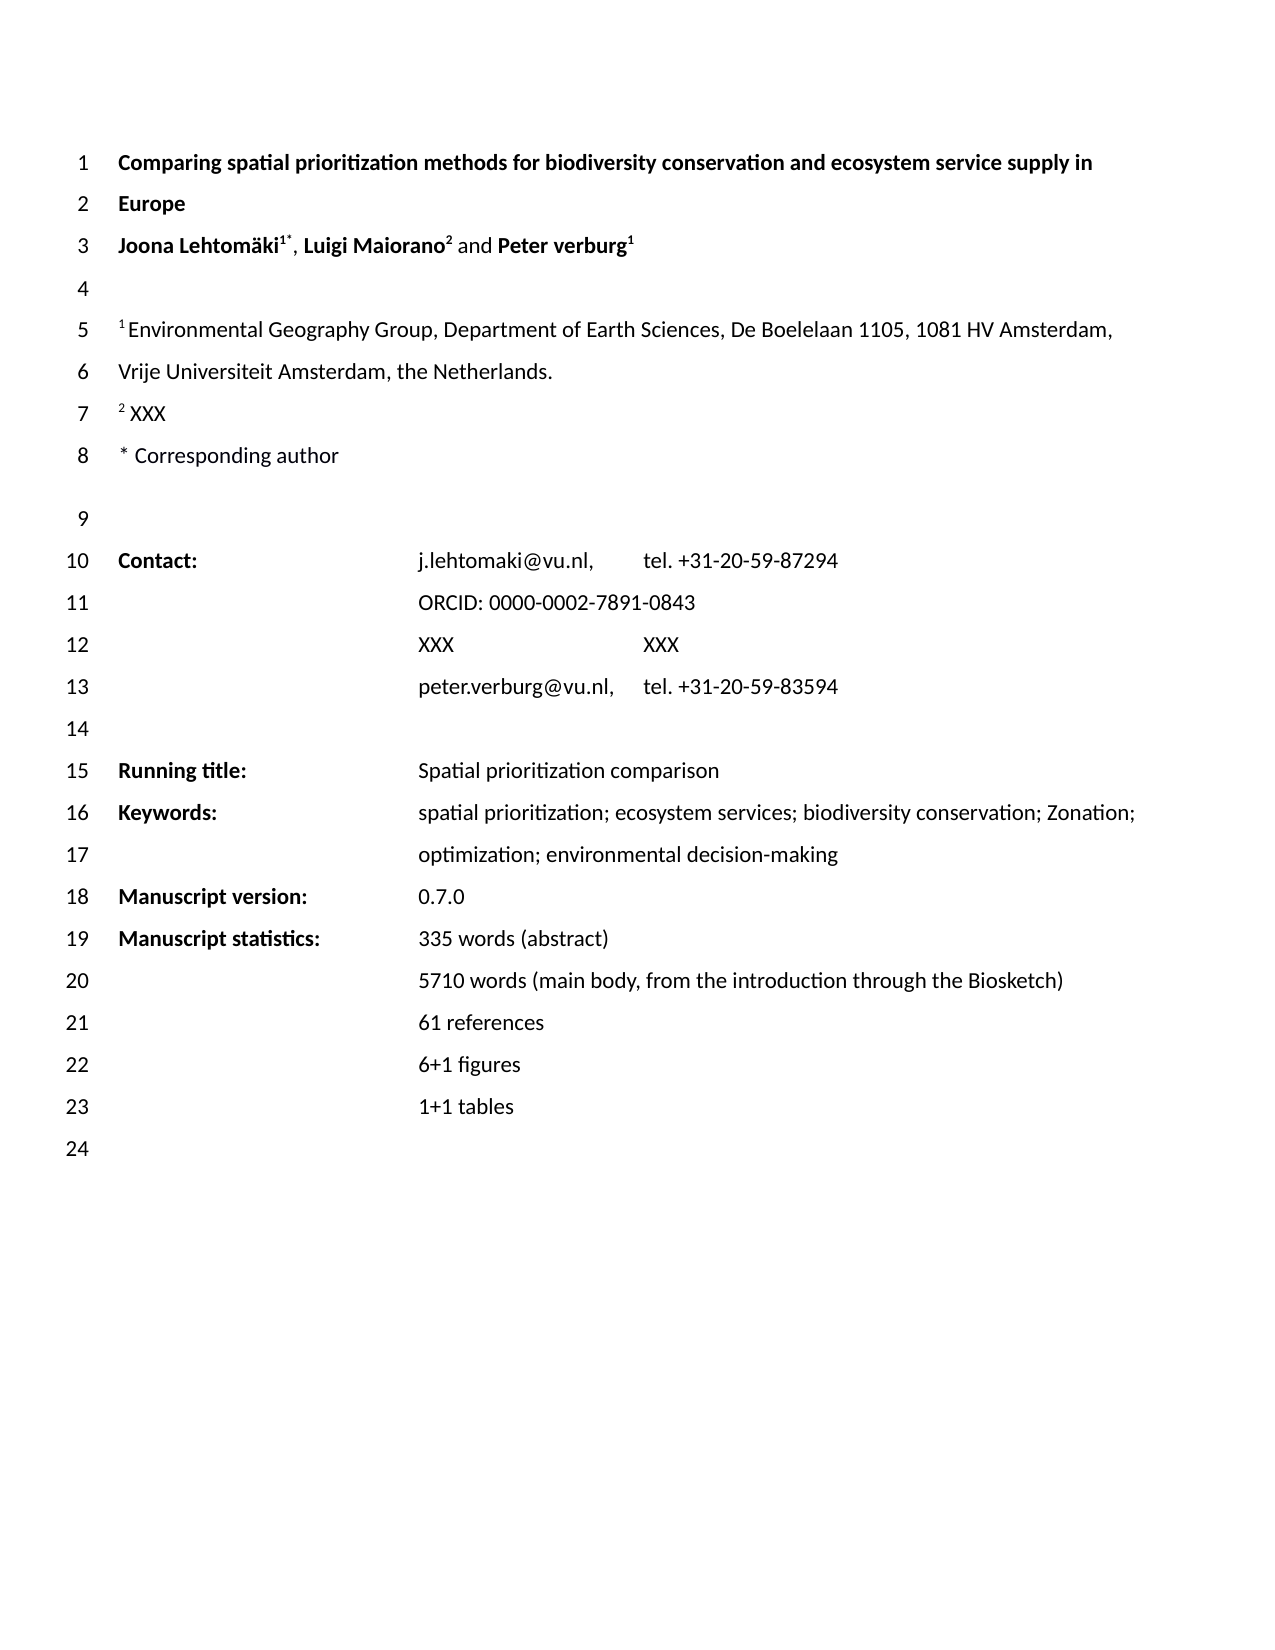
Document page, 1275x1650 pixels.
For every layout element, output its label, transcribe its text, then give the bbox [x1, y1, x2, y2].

text 2 XXX [118, 399, 1157, 427]
text Running title: Spatial prioritization comparison [118, 756, 1157, 784]
text XXX XXX [118, 630, 1157, 658]
text Keywords: spatial prioritization; ecosystem services; biodiversity conservation; Zonation; optimization; environmental decision-making [118, 798, 1157, 868]
text Manuscript statistics: 335 words (abstract) 5710 words (main body, from the introduction through the Biosketch) 61 references 6+1 figures 1+1 tables [118, 924, 1157, 1120]
text Comparing spatial prioritization methods for biodiversity conservation and ecosystem service supply in Europe [118, 148, 1157, 218]
text 1 Environmental Geography Group, Department of Earth Sciences, De Boelelaan 1105, 1081 HV Amsterdam, Vrije Universiteit Amsterdam, the Netherlands. [118, 316, 1157, 386]
text * Corresponding author [118, 441, 1157, 469]
text Joona Lehtomäki1*, Luigi Maiorano2 and Peter verburg1 [118, 232, 1157, 259]
text Manuscript version: 0.7.0 [118, 882, 1157, 910]
text peter.verburg@vu.nl, tel. +31-20-59-83594 [118, 672, 1157, 700]
text Contact: j.lehtomaki@vu.nl, tel. +31-20-59-87294 ORCID: 0000-0002-7891-0843 [118, 546, 1157, 616]
